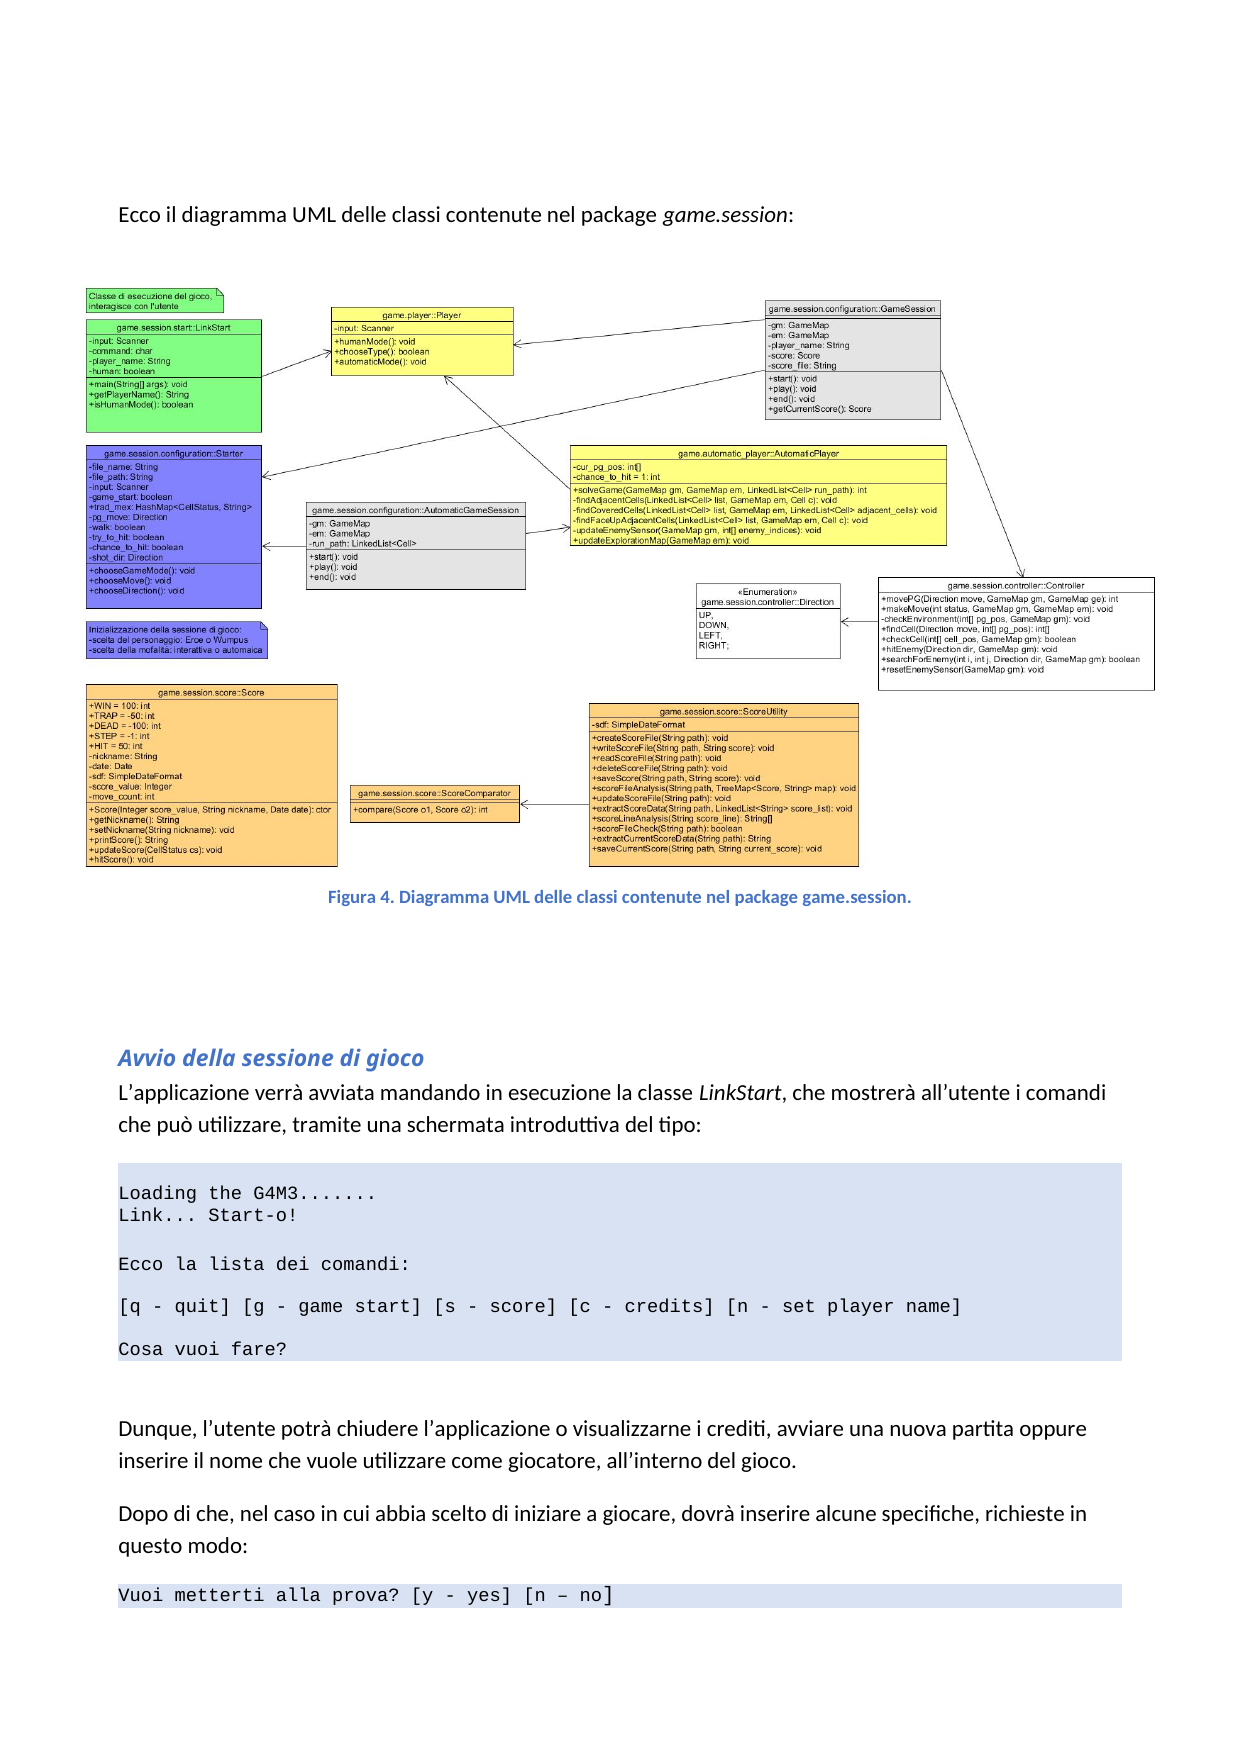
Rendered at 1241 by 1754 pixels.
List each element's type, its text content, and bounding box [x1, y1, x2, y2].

subtitle Avvio della sessione di gioco [118, 1042, 1122, 1073]
text Cosa vuoi fare? [118, 1339, 1122, 1361]
text L’applicazione verrà avviata mandando in esecuzione la classe LinkStart, che mostrerà all’utente i comandi che può utilizzare, tramite una schermata introduttiva del tipo: [118, 1078, 1122, 1138]
text Dopo di che, nel caso in cui abbia scelto di iniziare a giocare, dovrà inserire alcune specifiche, richieste in questo modo: [118, 1499, 1122, 1559]
text Vuoi metterti alla prova? [y - yes] [n – no] [118, 1584, 1122, 1608]
text Loading the G4M3....... [118, 1184, 1122, 1205]
text Ecco la lista dei comandi: [118, 1254, 1122, 1276]
text Link... Start-o! [118, 1205, 1122, 1227]
text Figura 4. Diagramma UML delle classi contenute nel package game.session. [96, 885, 1144, 908]
text [96, 908, 1144, 915]
text [q - quit] [g - game start] [s - score] [c - credits] [n - set player name] [118, 1297, 1122, 1318]
text Ecco il diagramma UML delle classi contenute nel package game.session: [118, 201, 1122, 229]
text Dunque, l’utente potrà chiudere l’applicazione o visualizzarne i crediti, avviare una nuova partita oppure inserire il nome che vuole utilizzare come giocatore, all’interno del gioco. [118, 1414, 1122, 1474]
